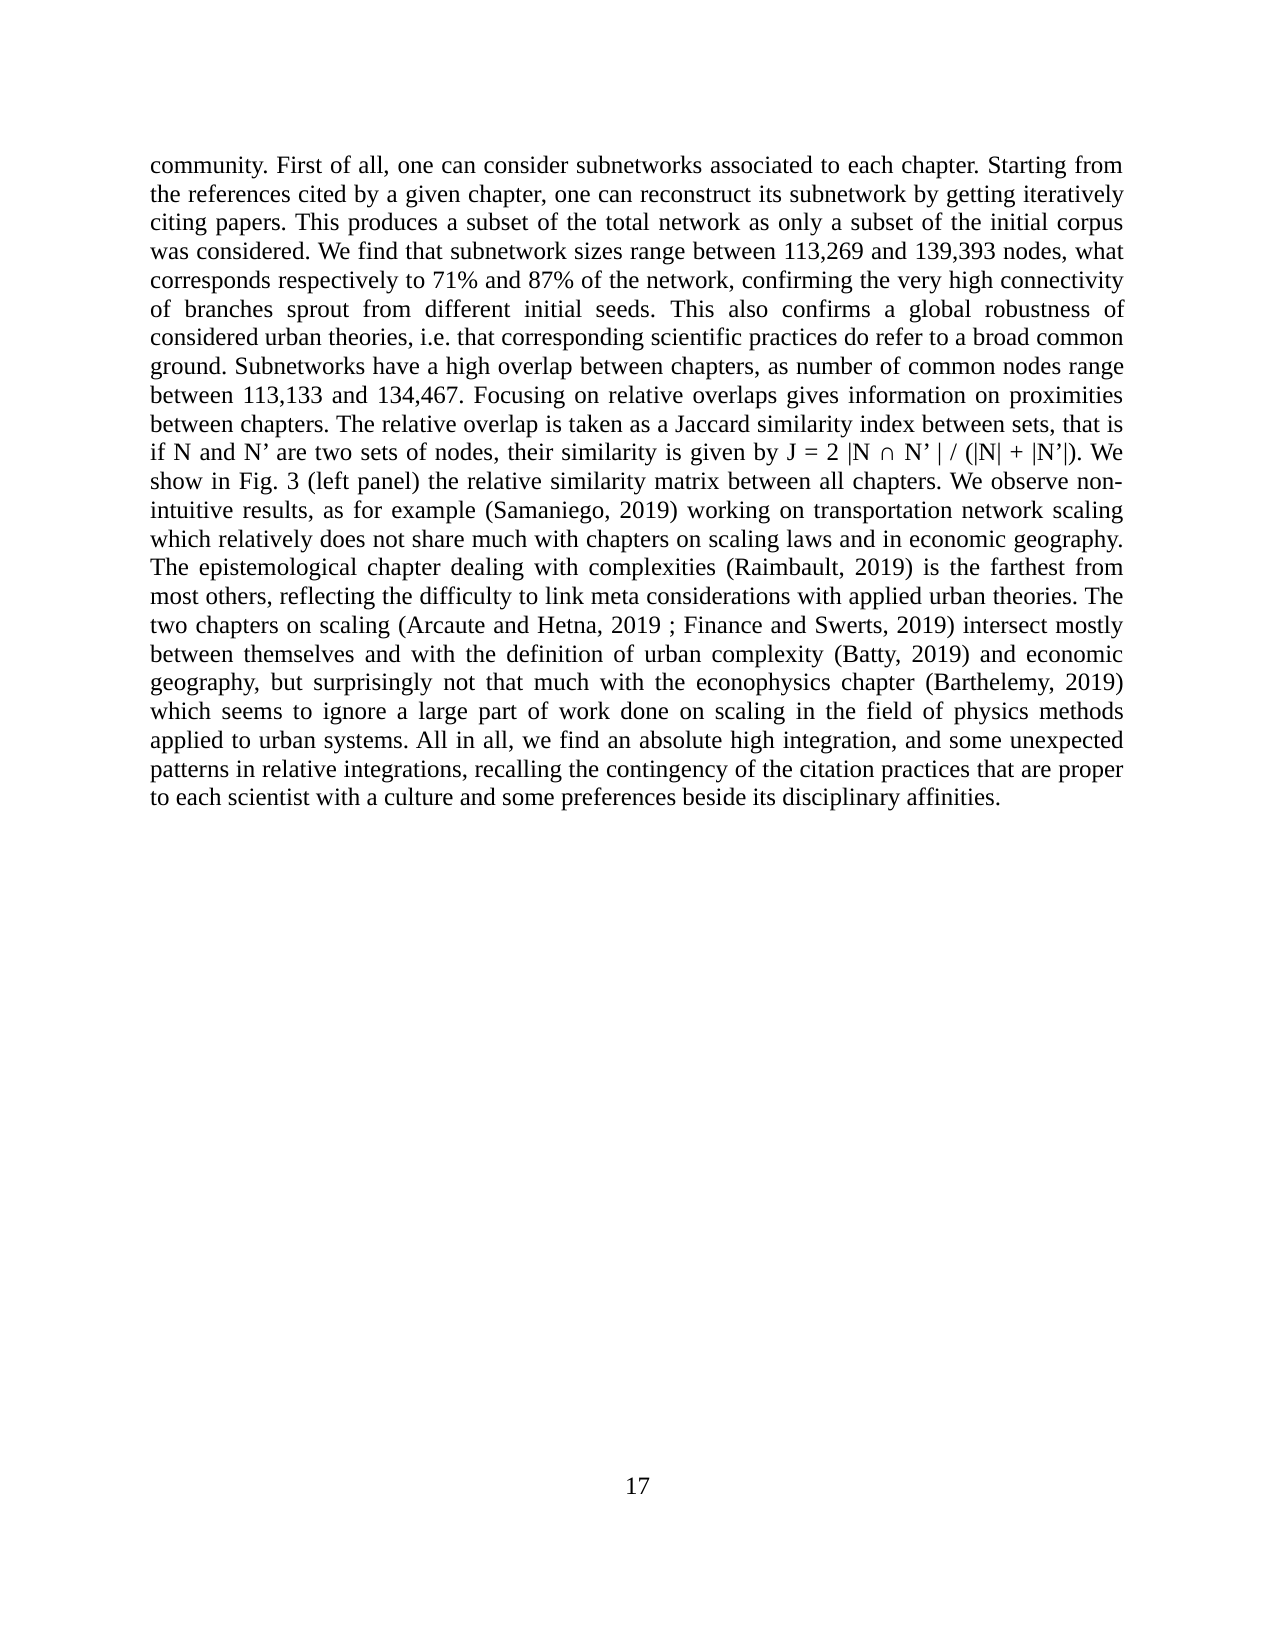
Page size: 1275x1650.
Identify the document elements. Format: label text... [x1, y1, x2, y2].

text community. First of all, one can consider subnetworks associated to each chapter. Starting from the references cited by a given chapter, one can reconstruct its subnetwork by getting iteratively citing papers. This produces a subset of the total network as only a subset of the initial corpus was considered. We find that subnetwork sizes range between 113,269 and 139,393 nodes, what corresponds respectively to 71% and 87% of the network, confirming the very high connectivity of branches sprout from different initial seeds. This also confirms a global robustness of considered urban theories, i.e. that corresponding scientific practices do refer to a broad common ground. Subnetworks have a high overlap between chapters, as number of common nodes range between 113,133 and 134,467. Focusing on relative overlaps gives information on proximities between chapters. The relative overlap is taken as a Jaccard similarity index between sets, that is if N and N’ are two sets of nodes, their similarity is given by J = 2 |N ∩ N’ | / (|N| + |N’|). We show in Fig. 3 (left panel) the relative similarity matrix between all chapters. We observe non-intuitive results, as for example (Samaniego, 2019) working on transportation network scaling which relatively does not share much with chapters on scaling laws and in economic geography. The epistemological chapter dealing with complexities (Raimbault, 2019) is the farthest from most others, reflecting the difficulty to link meta considerations with applied urban theories. The two chapters on scaling (Arcaute and Hetna, 2019 ; Finance and Swerts, 2019) intersect mostly between themselves and with the definition of urban complexity (Batty, 2019) and economic geography, but surprisingly not that much with the econophysics chapter (Barthelemy, 2019) which seems to ignore a large part of work done on scaling in the field of physics methods applied to urban systems. All in all, we find an absolute high integration, and some unexpected patterns in relative integrations, recalling the contingency of the citation practices that are proper to each scientist with a culture and some preferences beside its disciplinary affinities. [150, 150, 1125, 811]
